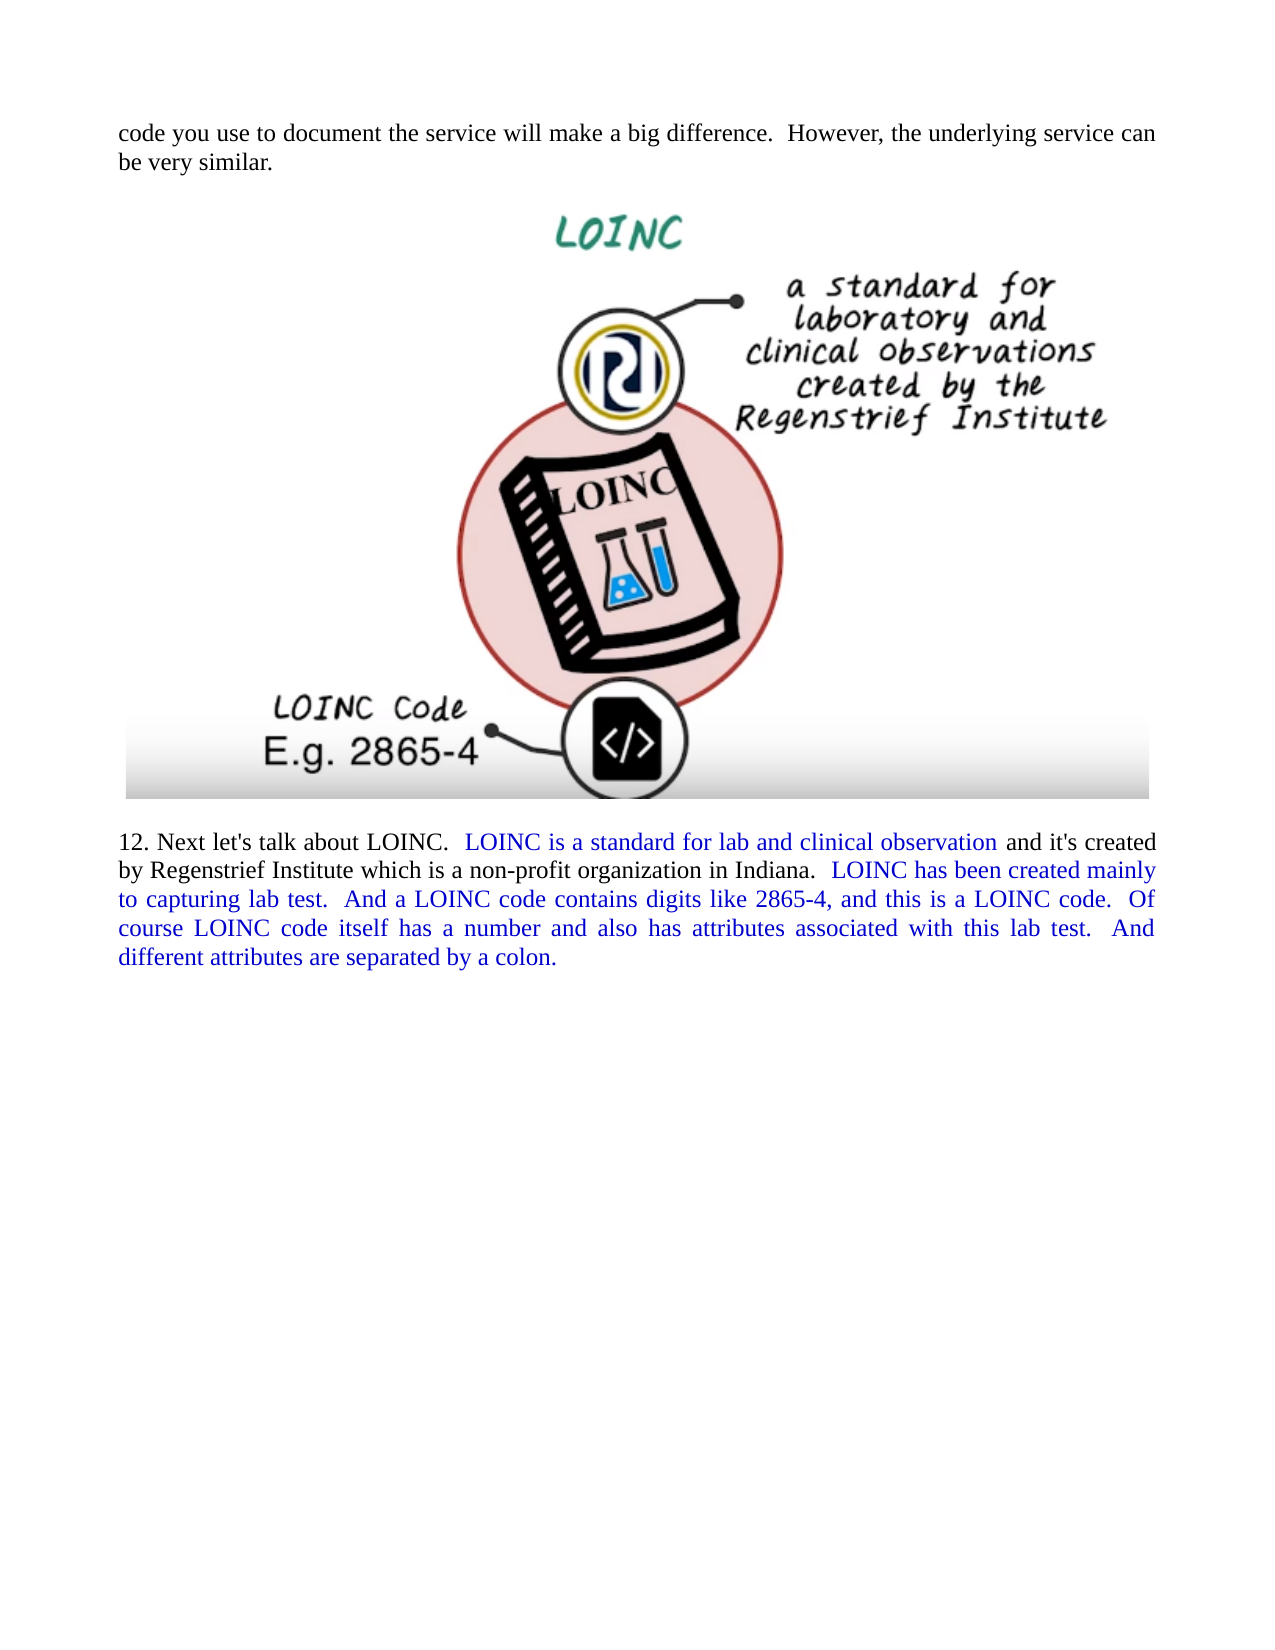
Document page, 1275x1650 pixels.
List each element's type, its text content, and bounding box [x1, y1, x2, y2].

text 12. Next let's talk about LOINC. LOINC is a standard for lab and clinical observation and it's created by Regenstrief Institute which is a non-profit organization in Indiana. LOINC has been created mainly to capturing lab test. And a LOINC code contains digits like 2865-4, and this is a LOINC code. Of course LOINC code itself has a number and also has attributes associated with this lab test. And different attributes are separated by a colon. [118, 827, 1157, 971]
picture [125, 204, 1150, 799]
text code you use to document the service will make a big difference. However, the underlying service can be very similar. [118, 118, 1157, 176]
